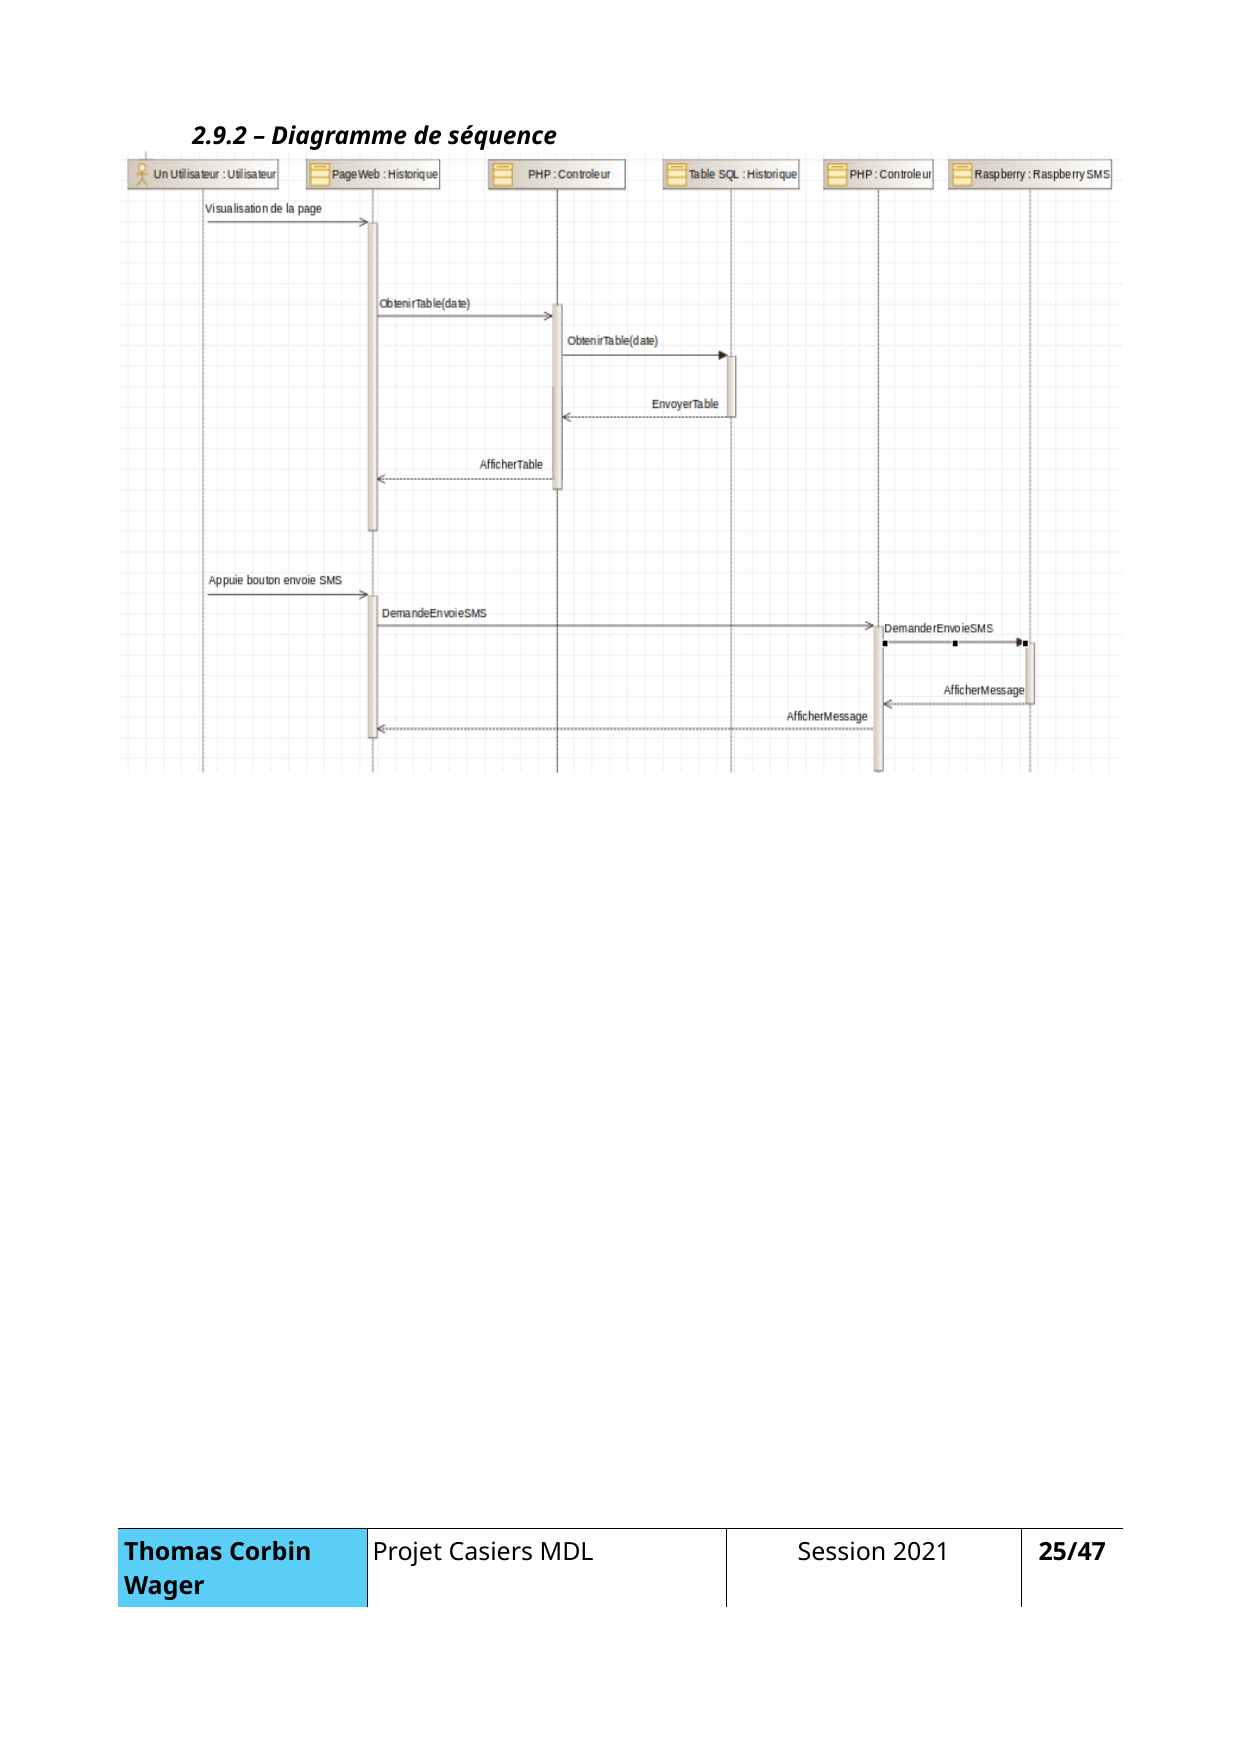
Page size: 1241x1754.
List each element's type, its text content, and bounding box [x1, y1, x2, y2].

subtitle 2.9.2 – Diagramme de séquence [118, 118, 1122, 151]
picture [118, 151, 1123, 773]
